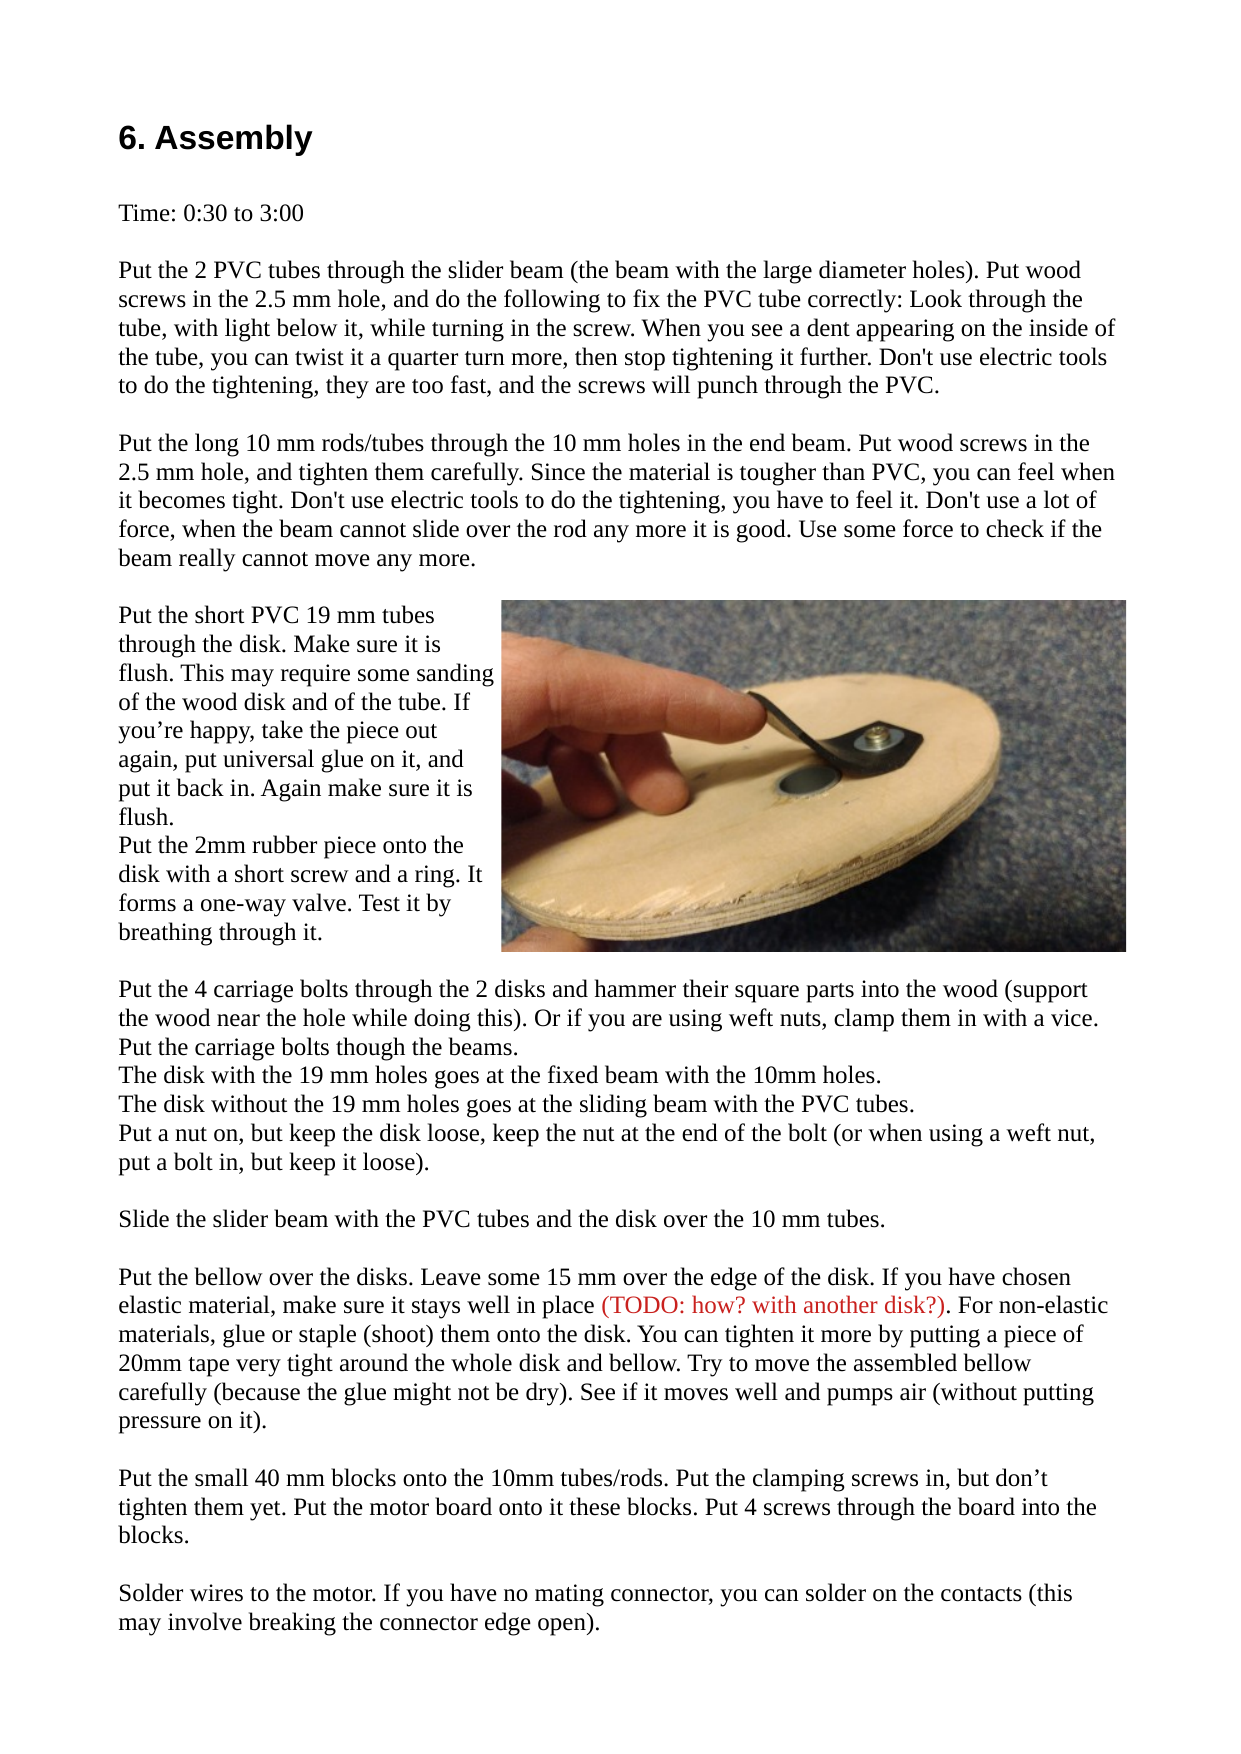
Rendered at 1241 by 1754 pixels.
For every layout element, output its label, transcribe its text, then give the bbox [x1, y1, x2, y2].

text The disk with the 19 mm holes goes at the fixed beam with the 10mm holes. [118, 1061, 1122, 1089]
text Put the 2mm rubber piece onto the disk with a short screw and a ring. It forms a one-way valve. Test it by breathing through it. [118, 831, 501, 946]
text Slide the slider beam with the PVC tubes and the disk over the 10 mm tubes. [118, 1204, 1122, 1233]
text Put the bellow over the disks. Leave some 15 mm over the edge of the disk. If you have chosen elastic material, make sure it stays well in place (TODO: how? with another disk?). For non-elastic materials, glue or staple (shoot) them onto the disk. You can tighten it more by putting a piece of 20mm tape very tight around the whole disk and bellow. Try to move the assembled bellow carefully (because the glue might not be dry). See if it moves well and pumps air (without putting pressure on it). [118, 1262, 1122, 1434]
text Put the 2 PVC tubes through the slider beam (the beam with the large diameter holes). Put wood screws in the 2.5 mm hole, and do the following to fix the PVC tube correctly: Look through the tube, with light below it, while turning in the screw. When you see a dent appearing on the inside of the tube, you can twist it a quarter turn more, then stop tightening it further. Don't use electric tools to do the tightening, they are too fast, and the screws will punch through the PVC. [118, 256, 1122, 399]
text Put the small 40 mm blocks onto the 10mm tubes/rods. Put the clamping screws in, but don’t tighten them yet. Put the motor board onto it these blocks. Put 4 screws through the board into the blocks. [118, 1463, 1122, 1549]
text Solder wires to the motor. If you have no mating connector, you can solder on the contacts (this may involve breaking the connector edge open). [118, 1578, 1122, 1636]
picture [501, 600, 1127, 952]
text Put the carriage bolts though the beams. [118, 1032, 1122, 1061]
text Put a nut on, but keep the disk loose, keep the nut at the end of the bolt (or when using a weft nut, put a bolt in, but keep it loose). [118, 1118, 1122, 1176]
text Put the 4 carriage bolts through the 2 disks and hammer their square parts into the wood (support the wood near the hole while doing this). Or if you are using weft nuts, clamp them in with a vice. [118, 974, 1122, 1032]
text Time: 0:30 to 3:00 [118, 198, 1122, 227]
subtitle 6. Assembly [118, 118, 1122, 157]
text Put the long 10 mm rods/tubes through the 10 mm holes in the end beam. Put wood screws in the 2.5 mm hole, and tighten them carefully. Since the material is tougher than PVC, you can feel when it becomes tight. Don't use electric tools to do the tightening, you have to feel it. Don't use a lot of force, when the beam cannot slide over the rod any more it is good. Use some force to check if the beam really cannot move any more. [118, 428, 1122, 572]
text The disk without the 19 mm holes goes at the sliding beam with the PVC tubes. [118, 1089, 1122, 1118]
text Put the short PVC 19 mm tubes through the disk. Make sure it is flush. This may require some sanding of the wood disk and of the tube. If you’re happy, take the piece out again, put universal glue on it, and put it back in. Again make sure it is flush. [118, 601, 501, 831]
